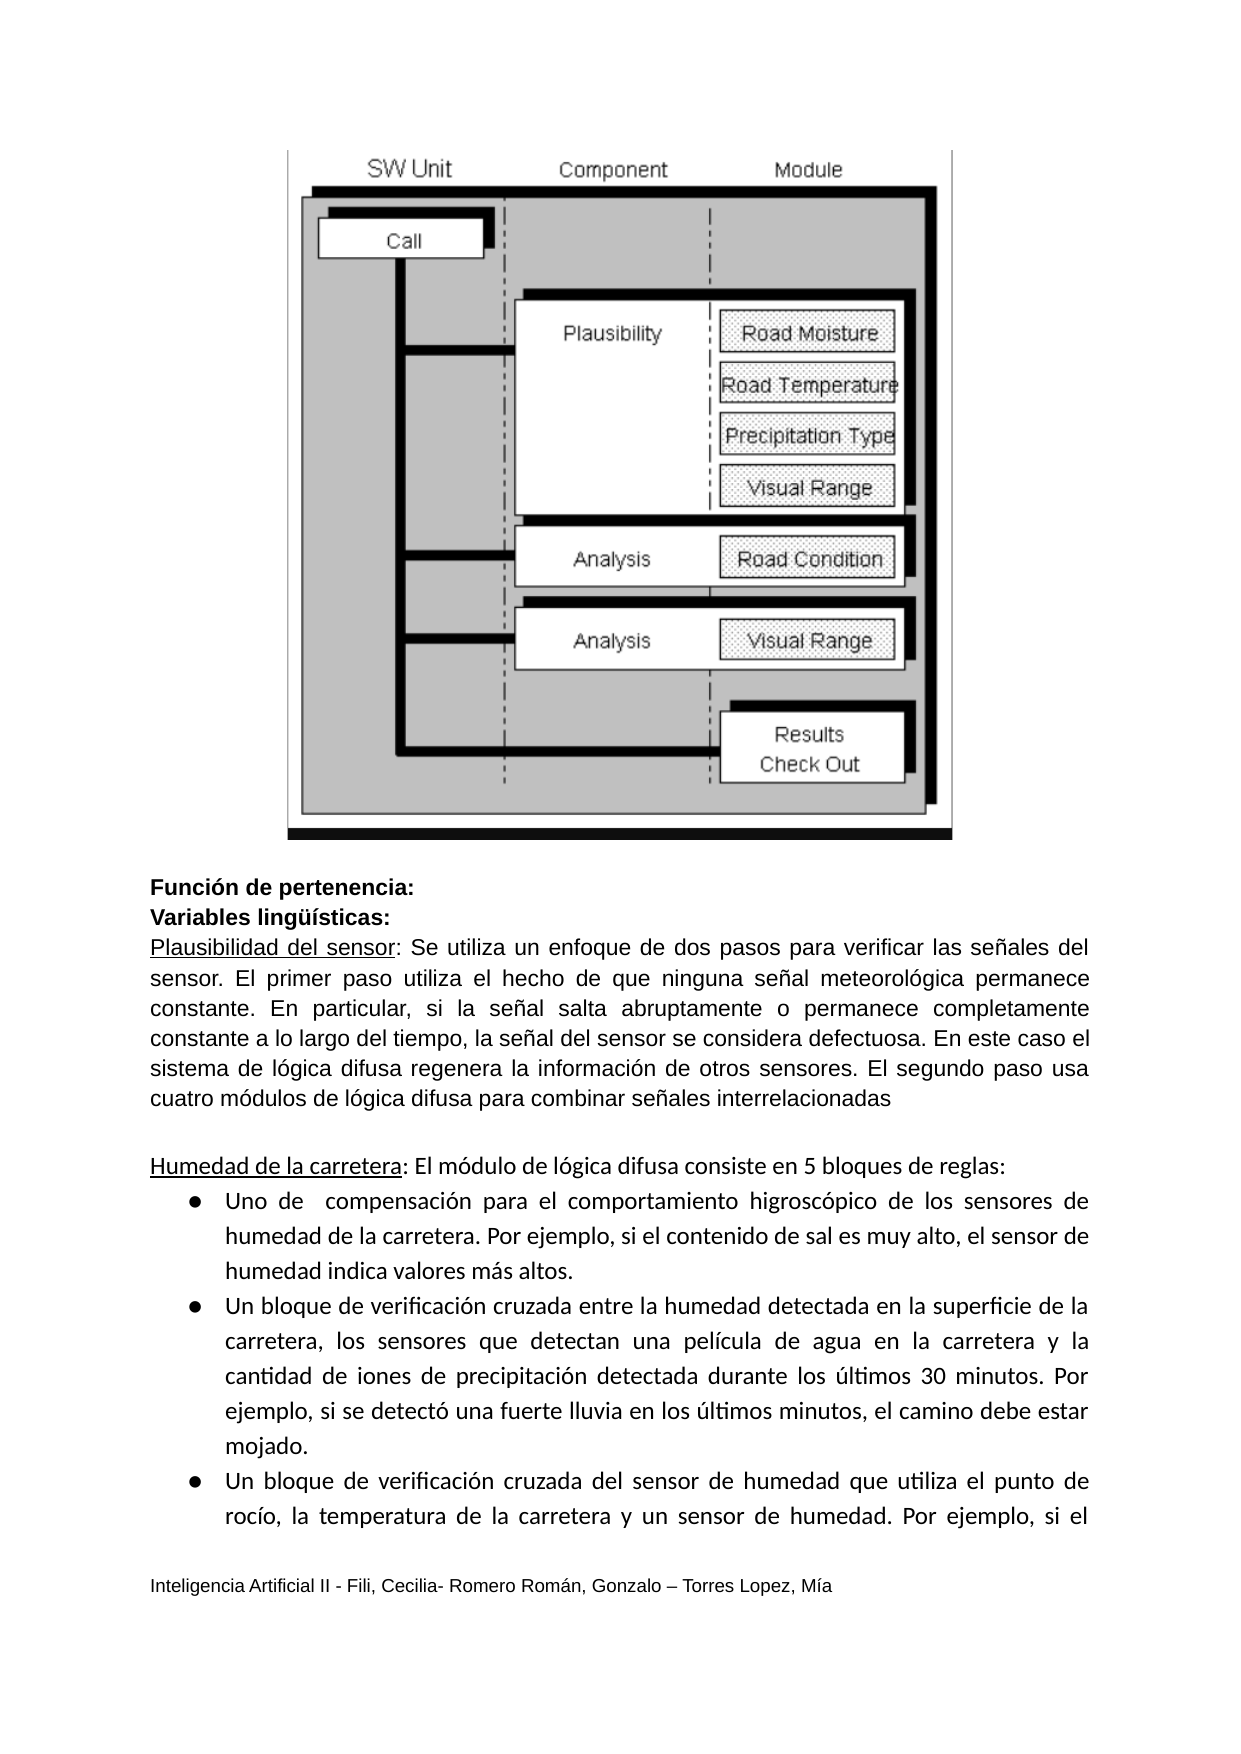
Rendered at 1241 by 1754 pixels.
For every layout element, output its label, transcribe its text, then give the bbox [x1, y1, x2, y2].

text Variables lingüísticas: [150, 904, 1090, 930]
text Humedad de la carretera: El módulo de lógica difusa consiste en 5 bloques de reglas: [150, 1151, 1090, 1181]
list Un bloque de verificación cruzada entre la humedad detectada en la superficie de la carretera, los sensores que detectan una película de agua en la carretera y la cantidad de iones de precipitación detectada durante los últimos 30 minutos. Por ejemplo, si se detectó una fuerte lluvia en los últimos minutos, el camino debe estar mojado. [187, 1291, 1090, 1461]
text Plausibilidad del sensor: Se utiliza un enfoque de dos pasos para verificar las señales del sensor. El primer paso utiliza el hecho de que ninguna señal meteorológica permanece constante. En particular, si la señal salta abruptamente o permanece completamente constante a lo largo del tiempo, la señal del sensor se considera defectuosa. En este caso el sistema de lógica difusa regenera la información de otros sensores. El segundo paso usa cuatro módulos de lógica difusa para combinar señales interrelacionadas [150, 934, 1090, 1112]
text Función de pertenencia: [150, 874, 1090, 900]
list Un bloque de verificación cruzada del sensor de humedad que utiliza el punto de rocío, la temperatura de la carretera y un sensor de humedad. Por ejemplo, si el [187, 1466, 1090, 1531]
picture [287, 150, 953, 840]
list Uno de compensación para el comportamiento higroscópico de los sensores de humedad de la carretera. Por ejemplo, si el contenido de sal es muy alto, el sensor de humedad indica valores más altos. [187, 1186, 1090, 1286]
